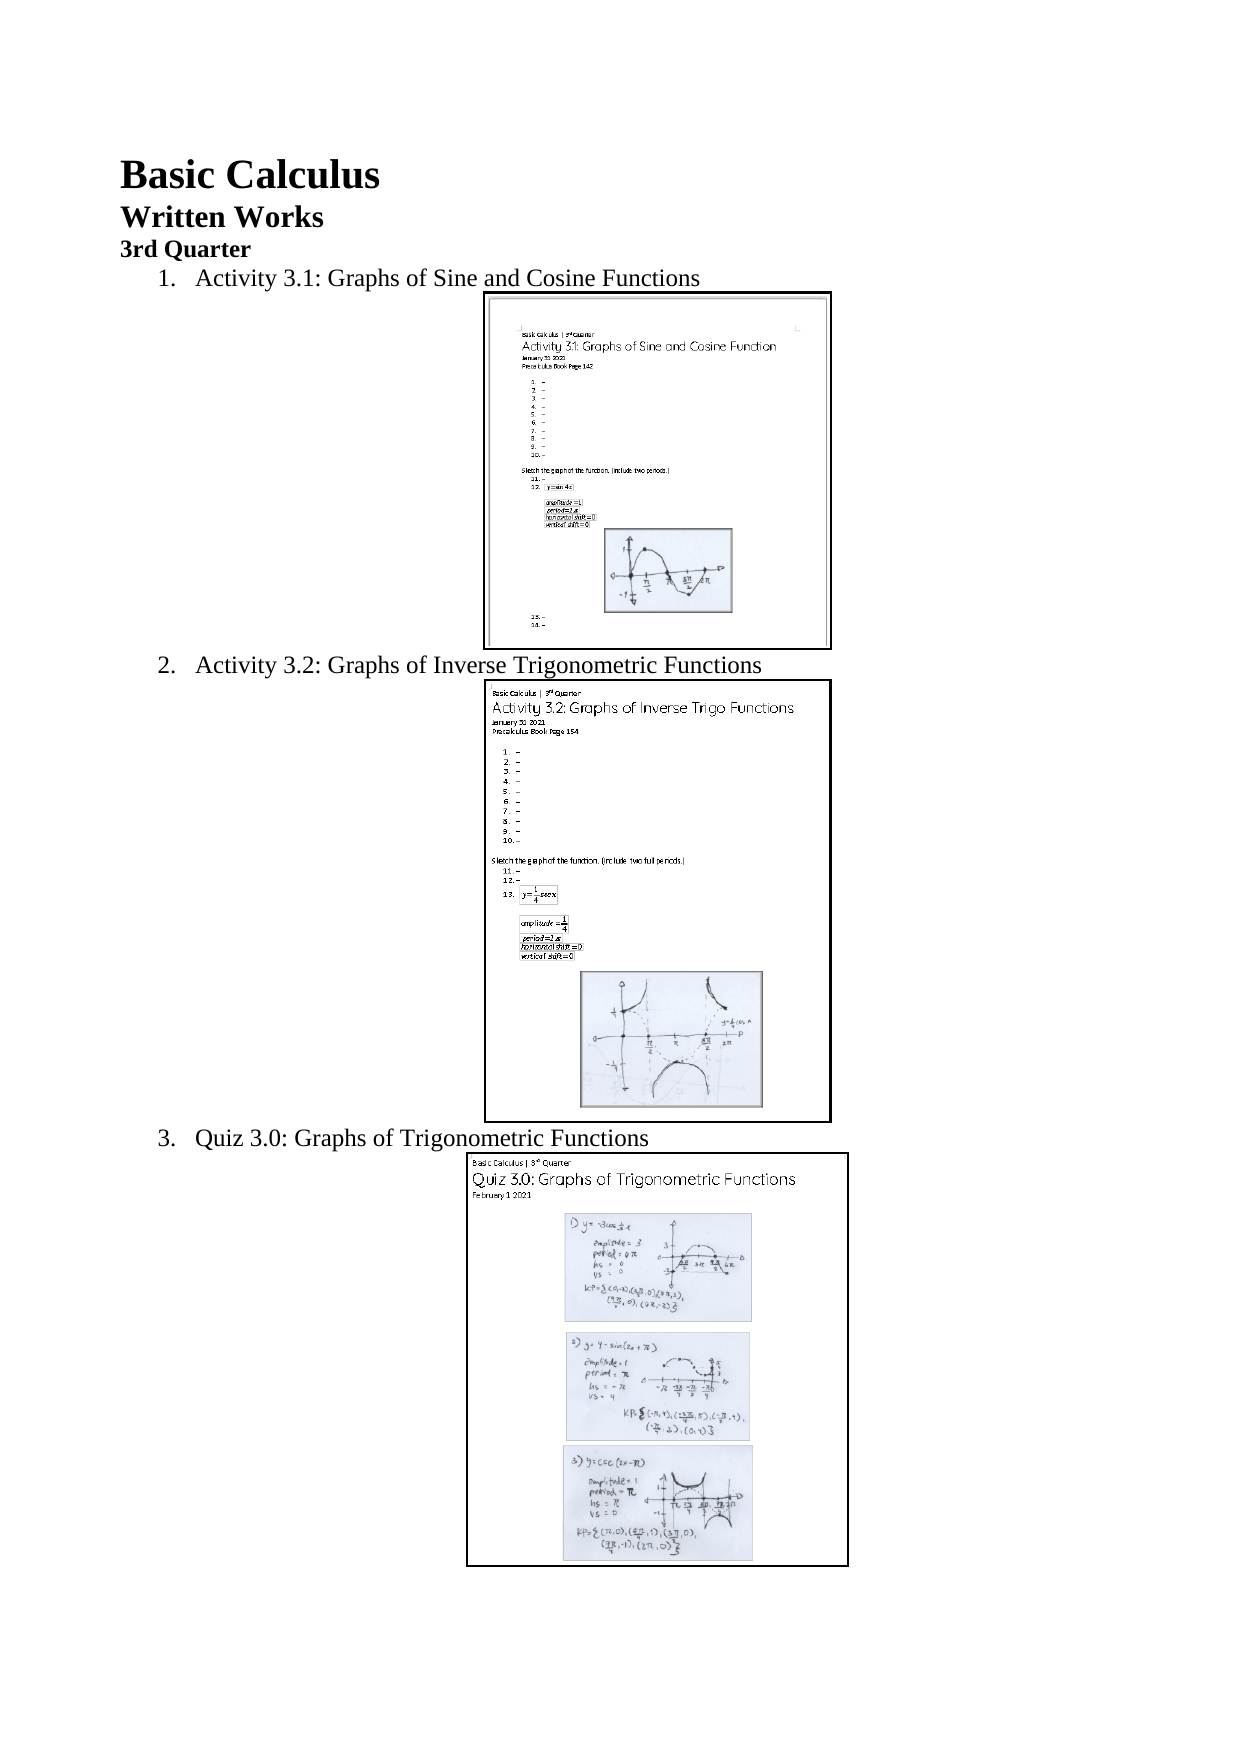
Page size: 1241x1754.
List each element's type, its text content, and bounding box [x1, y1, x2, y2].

picture [488, 684, 827, 1118]
text Basic Calculus [120, 150, 1120, 198]
text 3rd Quarter [120, 234, 1120, 263]
picture [488, 296, 828, 646]
list Activity 3.2: Graphs of Inverse Trigonometric Functions [157, 650, 1120, 679]
picture [468, 1154, 847, 1565]
list Activity 3.1: Graphs of Sine and Cosine Functions [157, 263, 1120, 291]
list Quiz 3.0: Graphs of Trigonometric Functions [157, 1123, 1120, 1152]
text Written Works [120, 198, 1120, 234]
